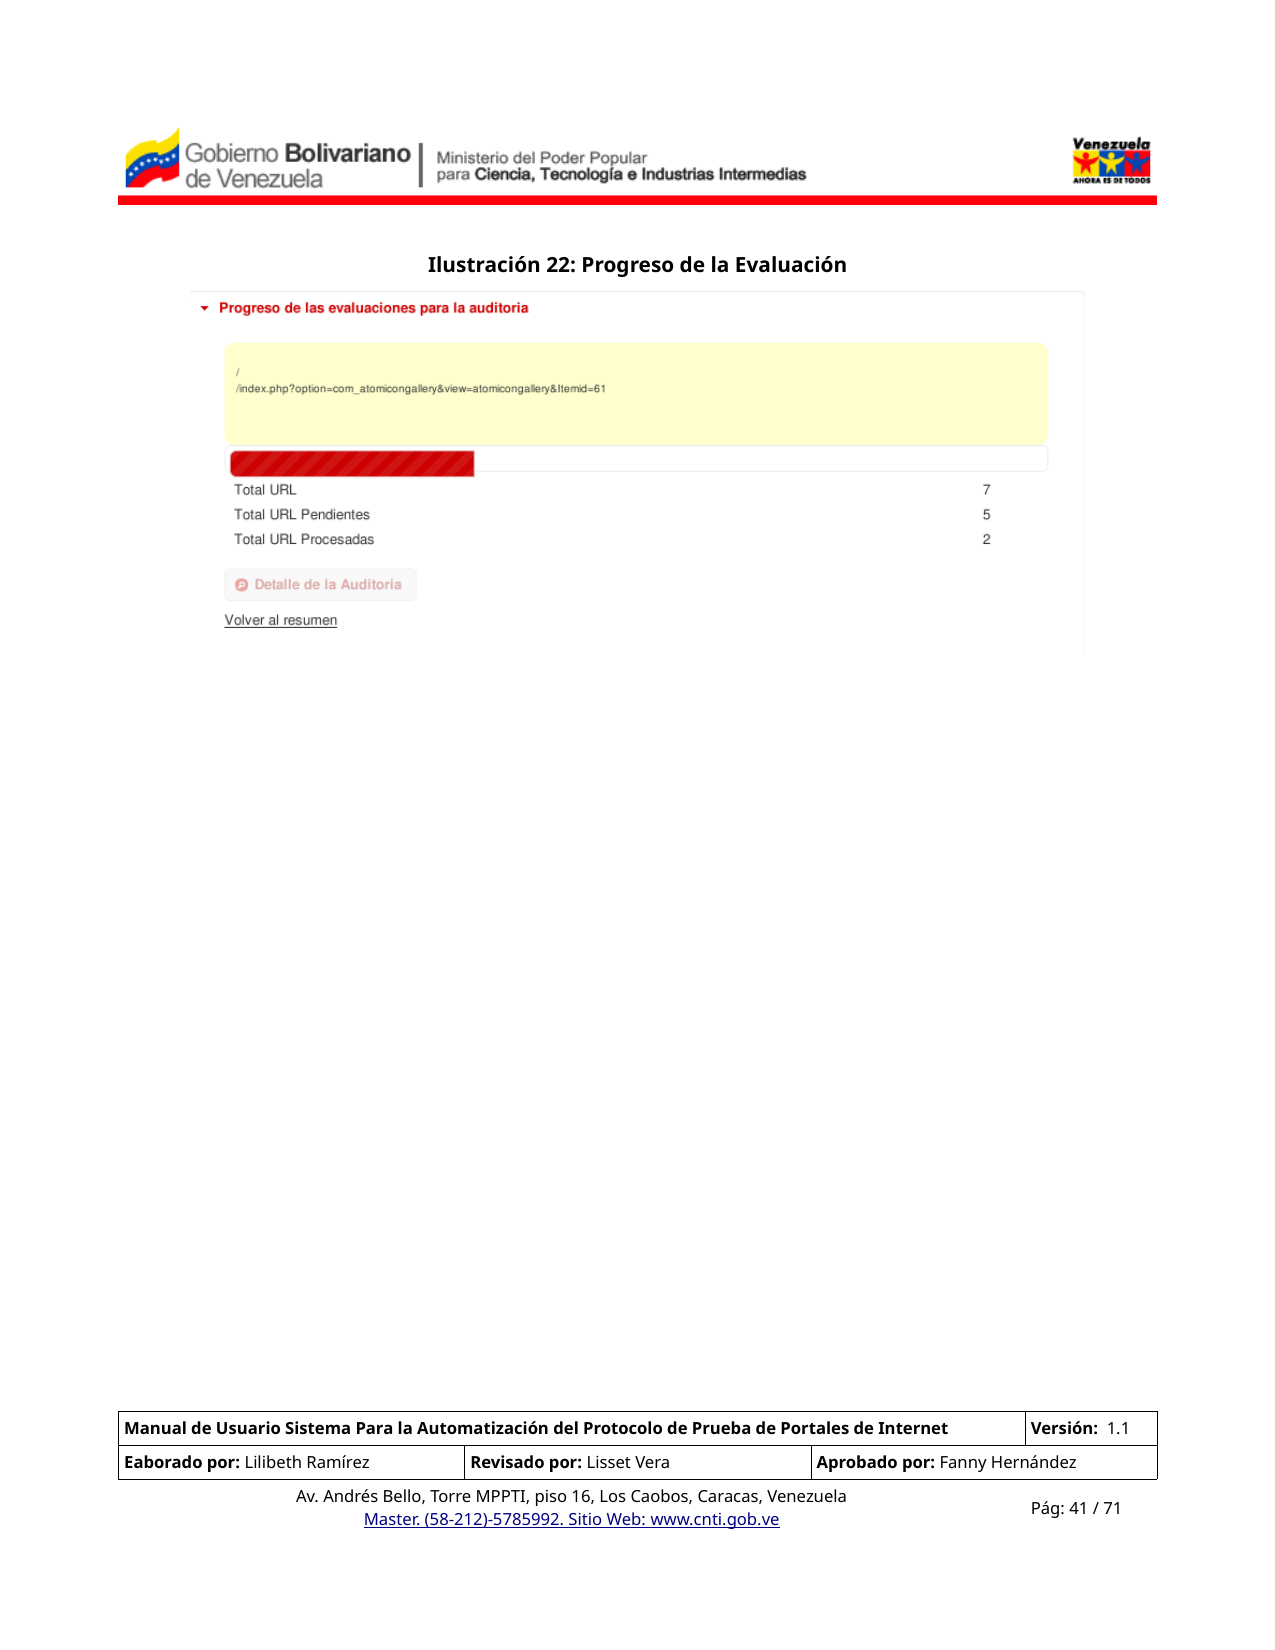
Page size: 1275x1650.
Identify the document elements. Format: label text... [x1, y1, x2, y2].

picture [189, 291, 1086, 656]
picture [118, 119, 1157, 205]
text Ilustración 22: Progreso de la Evaluación [190, 250, 1085, 278]
